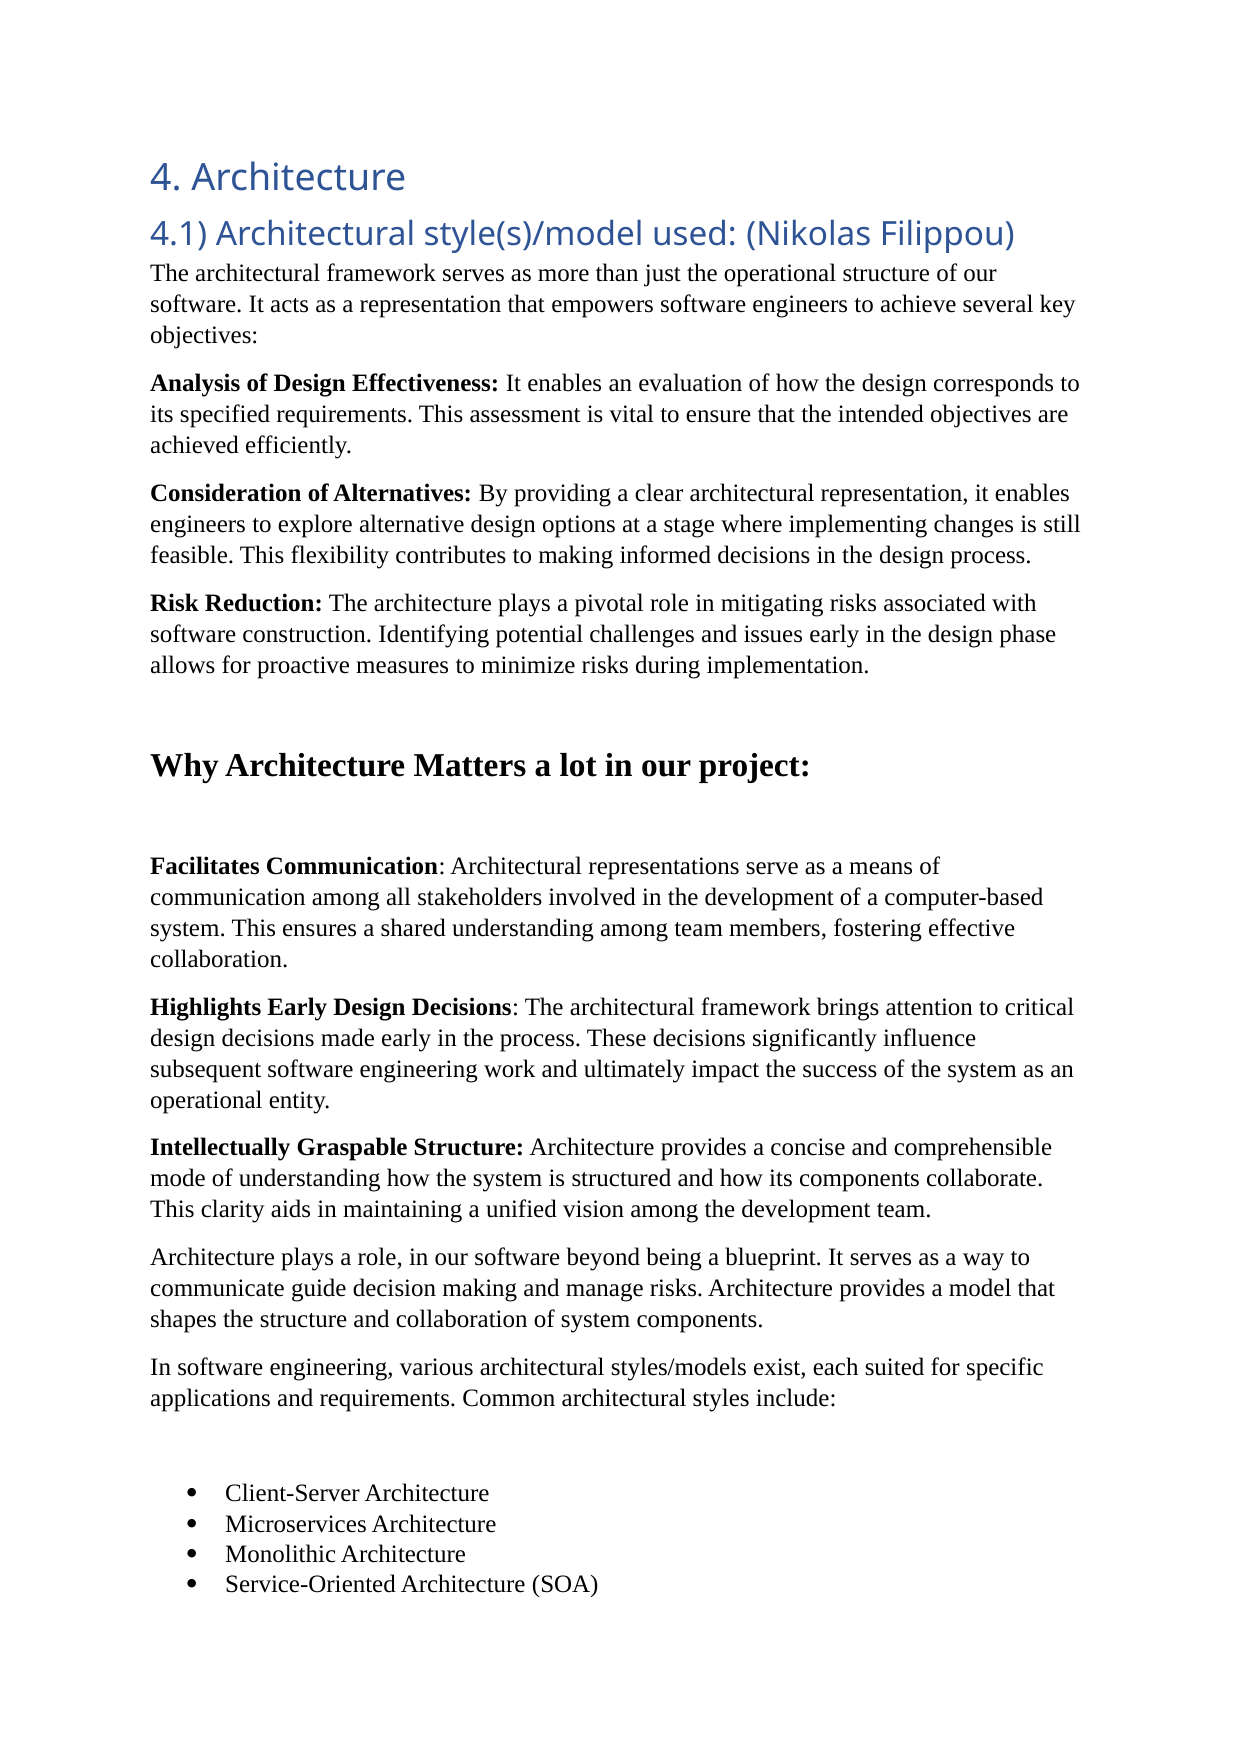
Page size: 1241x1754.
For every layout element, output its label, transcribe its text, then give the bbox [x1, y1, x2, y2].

list Monolithic Architecture [187, 1539, 1090, 1567]
text Intellectually Graspable Structure: Architecture provides a concise and comprehensible mode of understanding how the system is structured and how its components collaborate. This clarity aids in maintaining a unified vision among the development team. [150, 1132, 1090, 1223]
text Why Architecture Matters a lot in our project: [150, 745, 1090, 783]
text The architectural framework serves as more than just the operational structure of our software. It acts as a representation that empowers software engineers to achieve several key objectives: [150, 258, 1090, 349]
text Risk Reduction: The architecture plays a pivotal role in mitigating risks associated with software construction. Identifying potential challenges and issues early in the design phase allows for proactive measures to minimize risks during implementation. [150, 588, 1090, 678]
list Client-Server Architecture [187, 1478, 1090, 1507]
text Architecture plays a role, in our software beyond being a blueprint. It serves as a way to communicate guide decision making and manage risks. Architecture provides a model that shapes the structure and collaboration of system components. [150, 1242, 1090, 1333]
text Facilitates Communication: Architectural representations serve as a means of communication among all stakeholders involved in the development of a computer-based system. This ensures a shared understanding among team members, fostering effective collaboration. [150, 851, 1090, 973]
text In software engineering, various architectural styles/models exist, each suited for specific applications and requirements. Common architectural styles include: [150, 1352, 1090, 1412]
list Service-Oriented Architecture (SOA) [187, 1569, 1090, 1598]
list Microservices Architecture [187, 1509, 1090, 1537]
subtitle 4.1) Architectural style(s)/model used: (Nikolas Filippou) [150, 209, 1090, 255]
text Highlights Early Design Decisions: The architectural framework brings attention to critical design decisions made early in the process. These decisions significantly influence subsequent software engineering work and ultimately impact the success of the system as an operational entity. [150, 992, 1090, 1113]
subtitle 4. Architecture [150, 150, 1090, 201]
text Analysis of Design Effectiveness: It enables an evaluation of how the design corresponds to its specified requirements. This assessment is vital to ensure that the intended objectives are achieved efficiently. [150, 368, 1090, 459]
text Consideration of Alternatives: By providing a clear architectural representation, it enables engineers to explore alternative design options at a stage where implementing changes is still feasible. This flexibility contributes to making informed decisions in the design process. [150, 478, 1090, 569]
